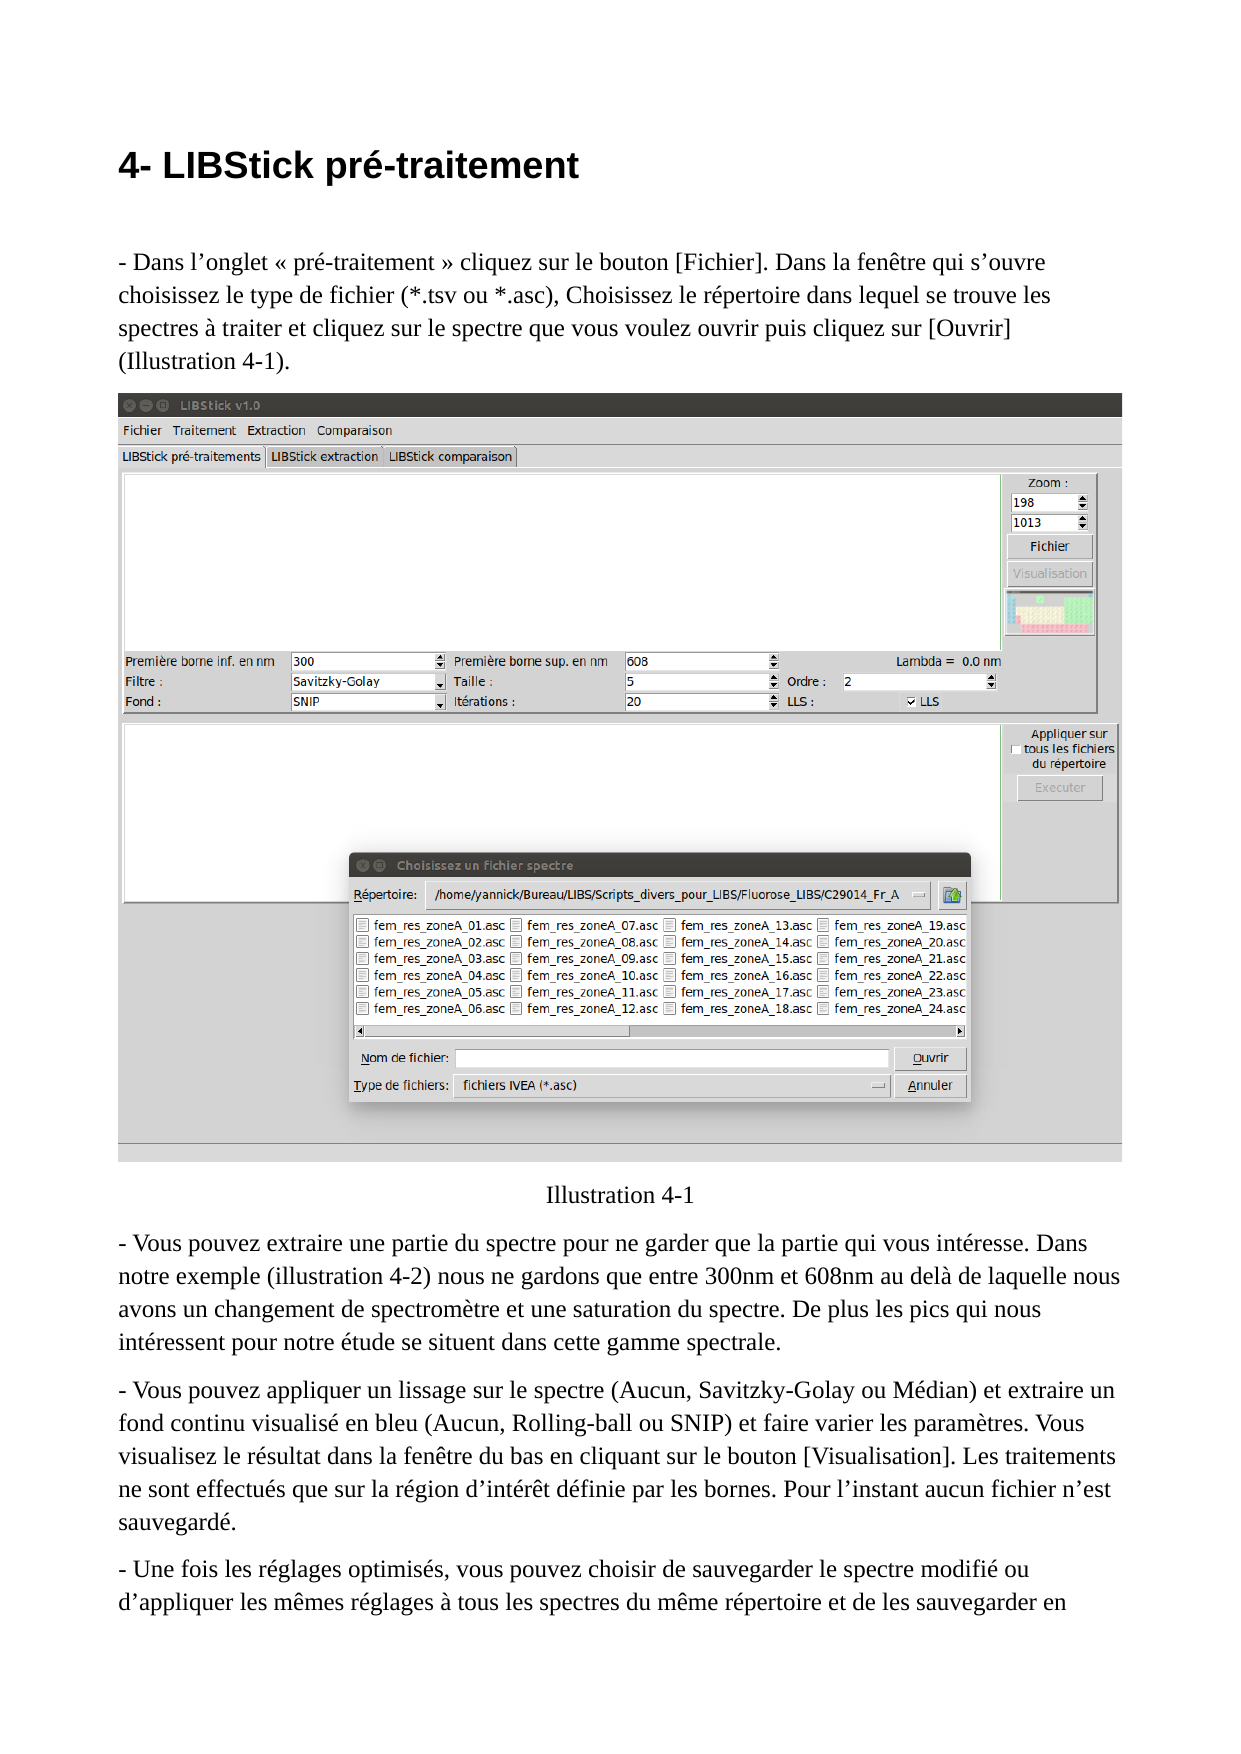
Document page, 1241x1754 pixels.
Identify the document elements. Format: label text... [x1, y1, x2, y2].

text Illustration 4-1 [118, 1180, 1122, 1209]
text - Une fois les réglages optimisés, vous pouvez choisir de sauvegarder le spectre modifié ou d’appliquer les mêmes réglages à tous les spectres du même répertoire et de les sauvegarder en [118, 1554, 1122, 1616]
text - Vous pouvez extraire une partie du spectre pour ne garder que la partie qui vous intéresse. Dans notre exemple (illustration 4-2) nous ne gardons que entre 300nm et 608nm au delà de laquelle nous avons un changement de spectromètre et une saturation du spectre. De plus les pics qui nous intéressent pour notre étude se situent dans cette gamme spectrale. [118, 1228, 1122, 1356]
picture [118, 393, 1123, 1162]
subtitle 4- LIBStick pré-traitement [118, 143, 1122, 187]
text - Dans l’onglet « pré-traitement » cliquez sur le bouton [Fichier]. Dans la fenêtre qui s’ouvre choisissez le type de fichier (*.tsv ou *.asc), Choisissez le répertoire dans lequel se trouve les spectres à traiter et cliquez sur le spectre que vous voulez ouvrir puis cliquez sur [Ouvrir] (Illustration 4-1). [118, 247, 1122, 375]
text - Vous pouvez appliquer un lissage sur le spectre (Aucun, Savitzky-Golay ou Médian) et extraire un fond continu visualisé en bleu (Aucun, Rolling-ball ou SNIP) et faire varier les paramètres. Vous visualisez le résultat dans la fenêtre du bas en cliquant sur le bouton [Visualisation]. Les traitements ne sont effectués que sur la région d’intérêt définie par les bornes. Pour l’instant aucun fichier n’est sauvegardé. [118, 1375, 1122, 1536]
